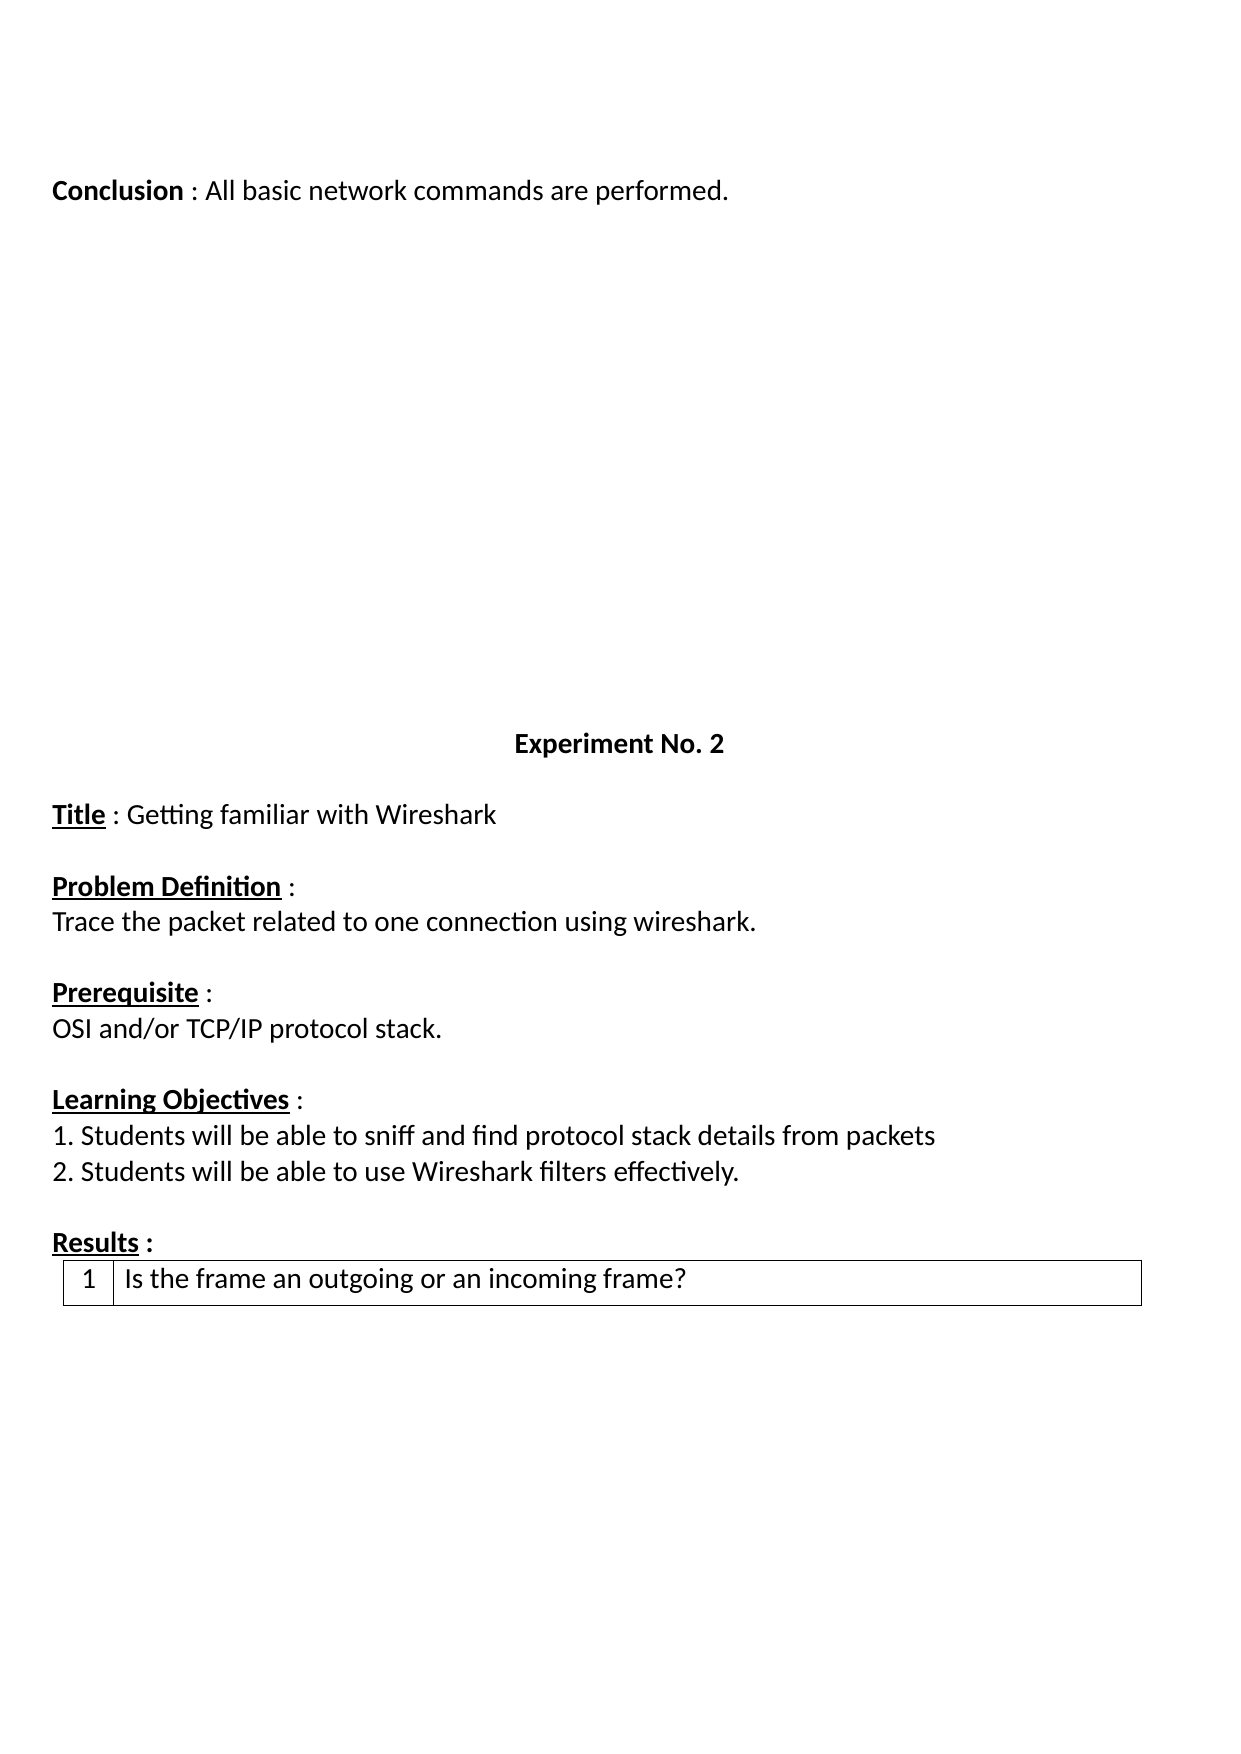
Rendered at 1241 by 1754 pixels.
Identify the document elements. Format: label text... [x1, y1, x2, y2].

table_header Is the frame an outgoing or an incoming frame? [114, 1261, 1141, 1304]
text 2. Students will be able to use Wireshark filters effectively. [52, 1153, 1187, 1188]
text Problem Definition : [52, 868, 1187, 903]
text 1. Students will be able to sniff and find protocol stack details from packets [52, 1117, 1187, 1153]
text Trace the packet related to one connection using wireshark. [52, 903, 1187, 939]
text OSI and/or TCP/IP protocol stack. [52, 1010, 1187, 1046]
text Conclusion : All basic network commands are performed. [52, 172, 1187, 208]
text Prerequisite : [52, 974, 1187, 1010]
text Results : [52, 1224, 1187, 1259]
table_header 1 [64, 1261, 113, 1304]
text Title : Getting familiar with Wireshark [52, 796, 1187, 832]
text Experiment No. 2 [52, 725, 1187, 761]
text Learning Objectives : [52, 1081, 1187, 1117]
